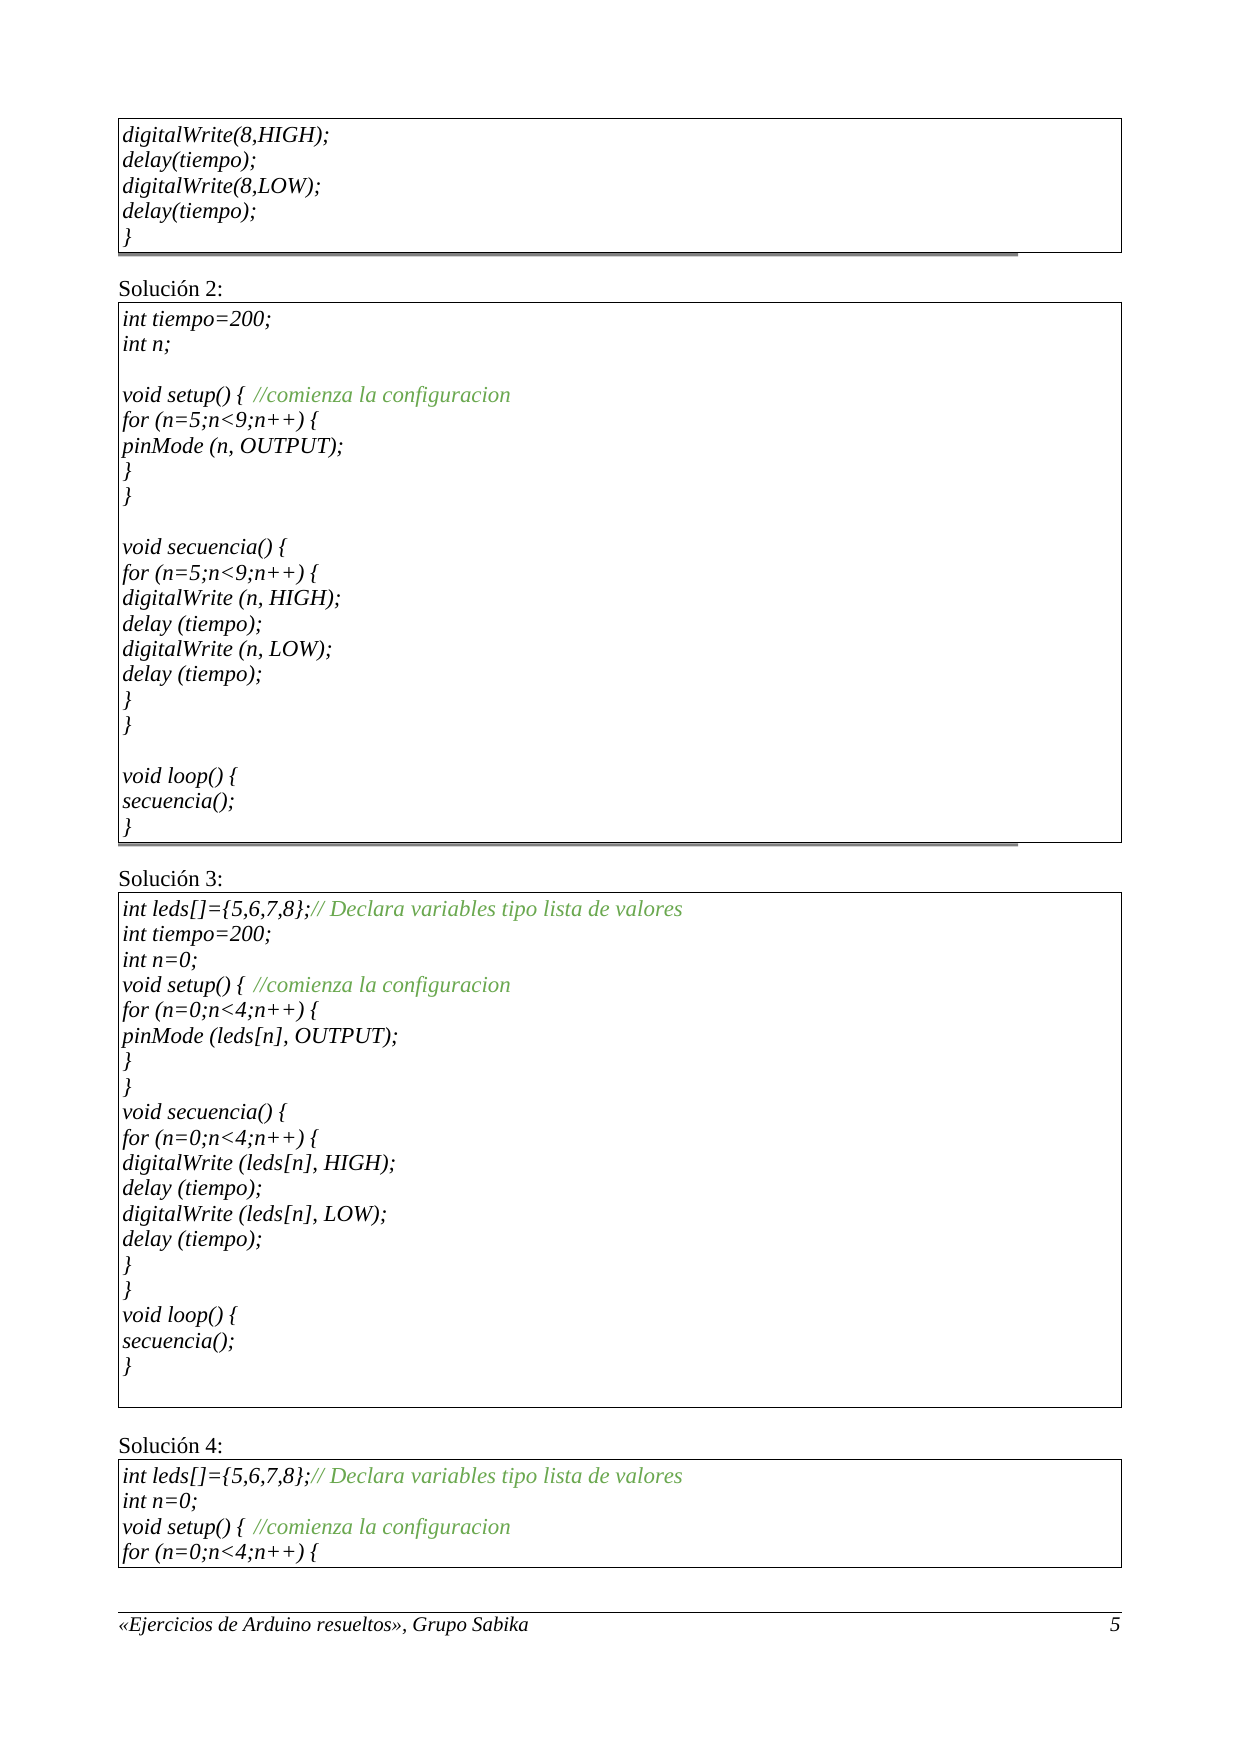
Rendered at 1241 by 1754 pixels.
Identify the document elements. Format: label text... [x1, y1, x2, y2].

text pinMode (n, OUTPUT); [321, 429, 1121, 454]
text secuencia(); [237, 1324, 1121, 1349]
text for (n=0;n<4;n++) { [119, 1535, 1121, 1567]
text void loop() { [119, 1298, 1121, 1324]
text void setup() { //comienza la configuracion [200, 968, 1121, 993]
text pinMode (leds[n], OUTPUT); [321, 1019, 1121, 1044]
text void loop() { [119, 759, 1121, 784]
text int tiempo=200; [274, 917, 1121, 943]
text delay(tiempo); [119, 143, 1121, 169]
text int leds[]={5,6,7,8};// Declara variables tipo lista de valores [119, 1460, 1121, 1484]
text int tiempo=200; [119, 303, 1121, 327]
text void setup() { //comienza la configuracion [119, 378, 1121, 403]
text digitalWrite (n, HIGH); [321, 581, 1121, 607]
text int n=0; [200, 1484, 1121, 1510]
text for (n=0;n<4;n++) { [119, 1121, 1121, 1146]
text int n=0; [200, 943, 1121, 968]
text delay (tiempo); [265, 1171, 1121, 1197]
text digitalWrite(8,LOW); [259, 169, 1121, 194]
text void setup() { //comienza la configuracion [200, 1510, 1121, 1535]
text int leds[]={5,6,7,8};// Declara variables tipo lista de valores [119, 893, 1121, 917]
text } [119, 220, 1121, 252]
text secuencia(); [119, 784, 1121, 810]
text for (n=5;n<9;n++) { [290, 556, 1121, 581]
text } [133, 683, 1121, 708]
text } [133, 1349, 1121, 1375]
text delay(tiempo); [259, 194, 1121, 220]
text Solución 4: [118, 1433, 1122, 1459]
text } [133, 1273, 1121, 1298]
text } [133, 1044, 1121, 1070]
text } [133, 708, 1121, 734]
text delay (tiempo); [265, 607, 1121, 632]
text digitalWrite (leds[n], LOW); [265, 1197, 1121, 1222]
text int n; [173, 327, 1121, 352]
text } [133, 1070, 1121, 1095]
text delay (tiempo); [265, 657, 1121, 683]
text } [119, 810, 1121, 842]
text Solución 2: [229, 276, 1122, 302]
text delay (tiempo); [265, 1222, 1121, 1248]
text digitalWrite (n, LOW); [265, 632, 1121, 657]
text for (n=5;n<9;n++) { [321, 403, 1121, 429]
text void secuencia() { [133, 1095, 1121, 1121]
text digitalWrite(8,HIGH); [119, 119, 1121, 143]
text Solución 3: [223, 866, 1122, 892]
text void secuencia() { [119, 530, 1121, 556]
text } [119, 479, 1121, 505]
text } [133, 454, 1121, 479]
text for (n=0;n<4;n++) { [119, 993, 1121, 1019]
text digitalWrite (leds[n], HIGH); [321, 1146, 1121, 1171]
text } [133, 1248, 1121, 1273]
